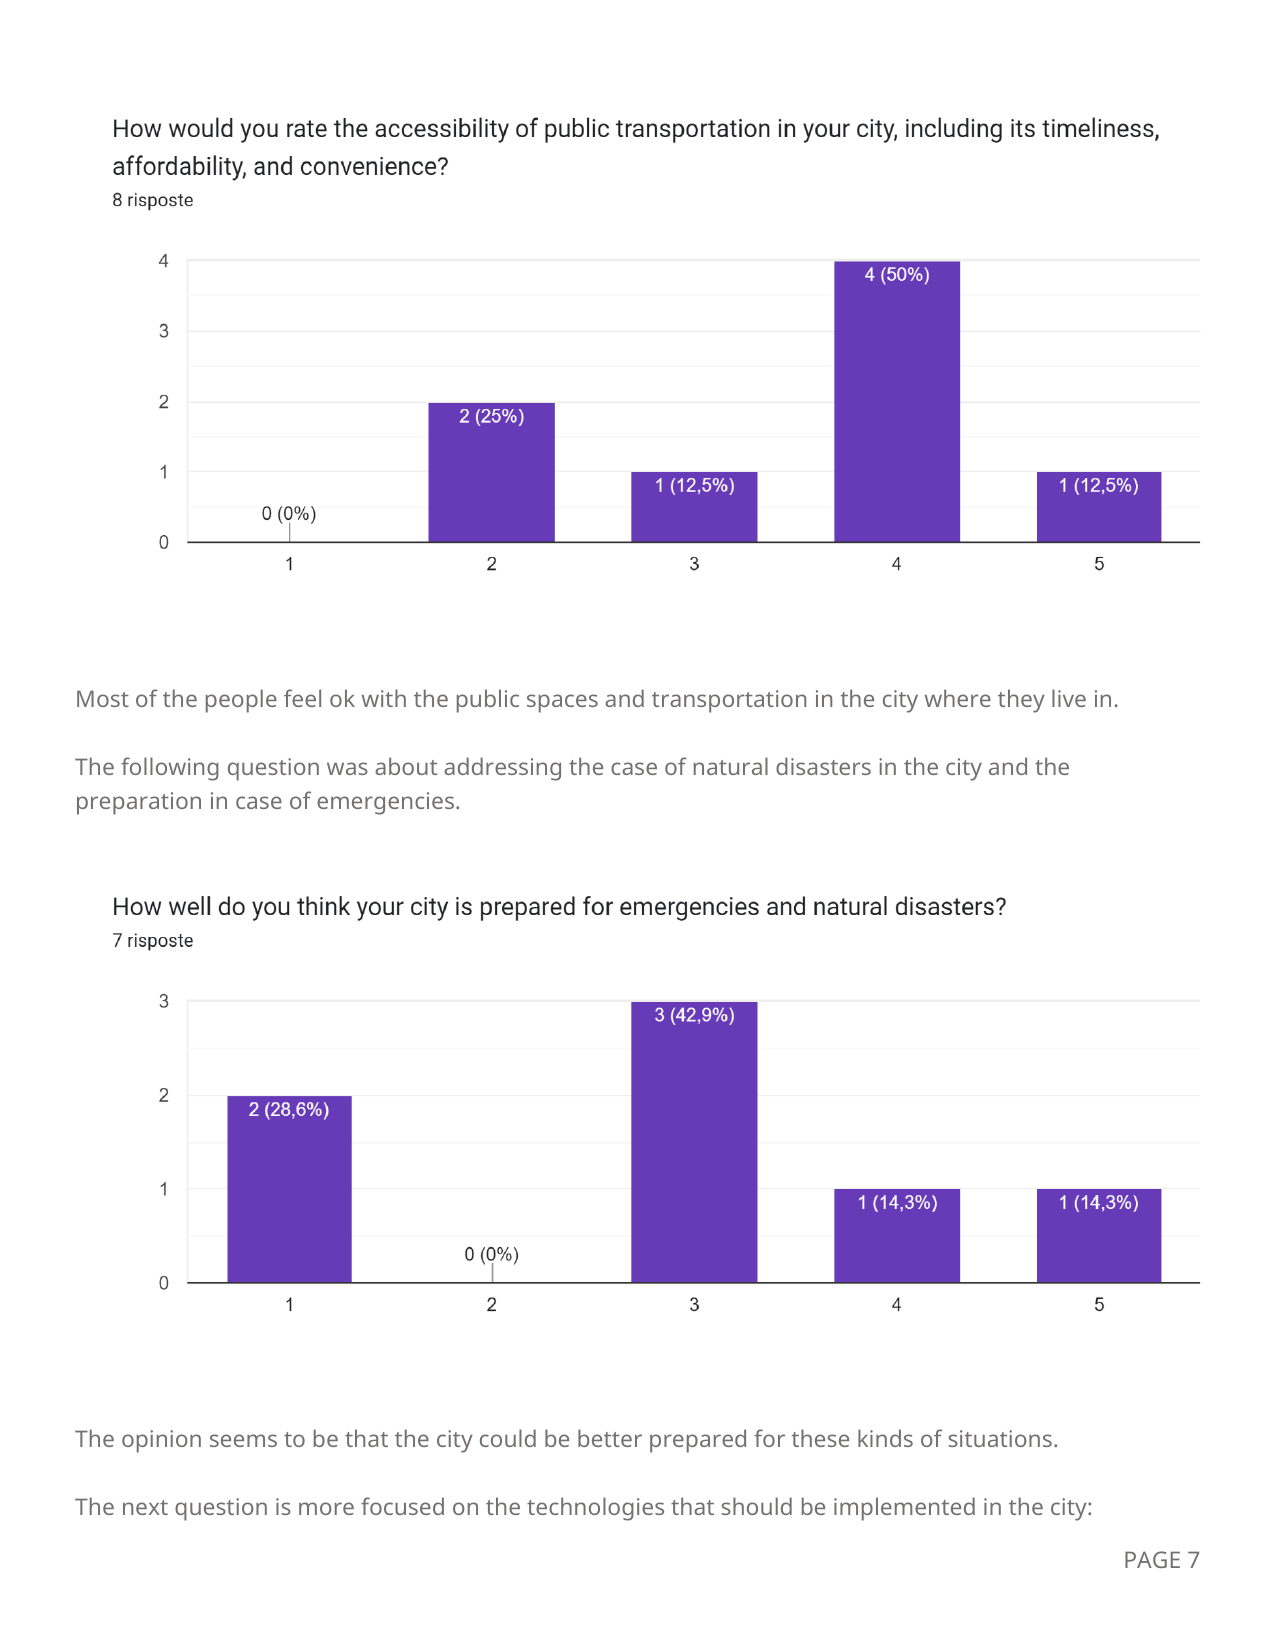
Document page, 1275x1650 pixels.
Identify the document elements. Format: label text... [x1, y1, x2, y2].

text The next question is more focused on the technologies that should be implemented in the city: [75, 1491, 1200, 1522]
text The opinion seems to be that the city could be better prepared for these kinds of situations. [75, 1423, 1200, 1455]
text Most of the people feel ok with the public spaces and transportation in the city where they live in. [75, 683, 1200, 714]
text The following question was about addressing the case of natural disasters in the city and the preparation in case of emergencies. [75, 751, 1200, 816]
